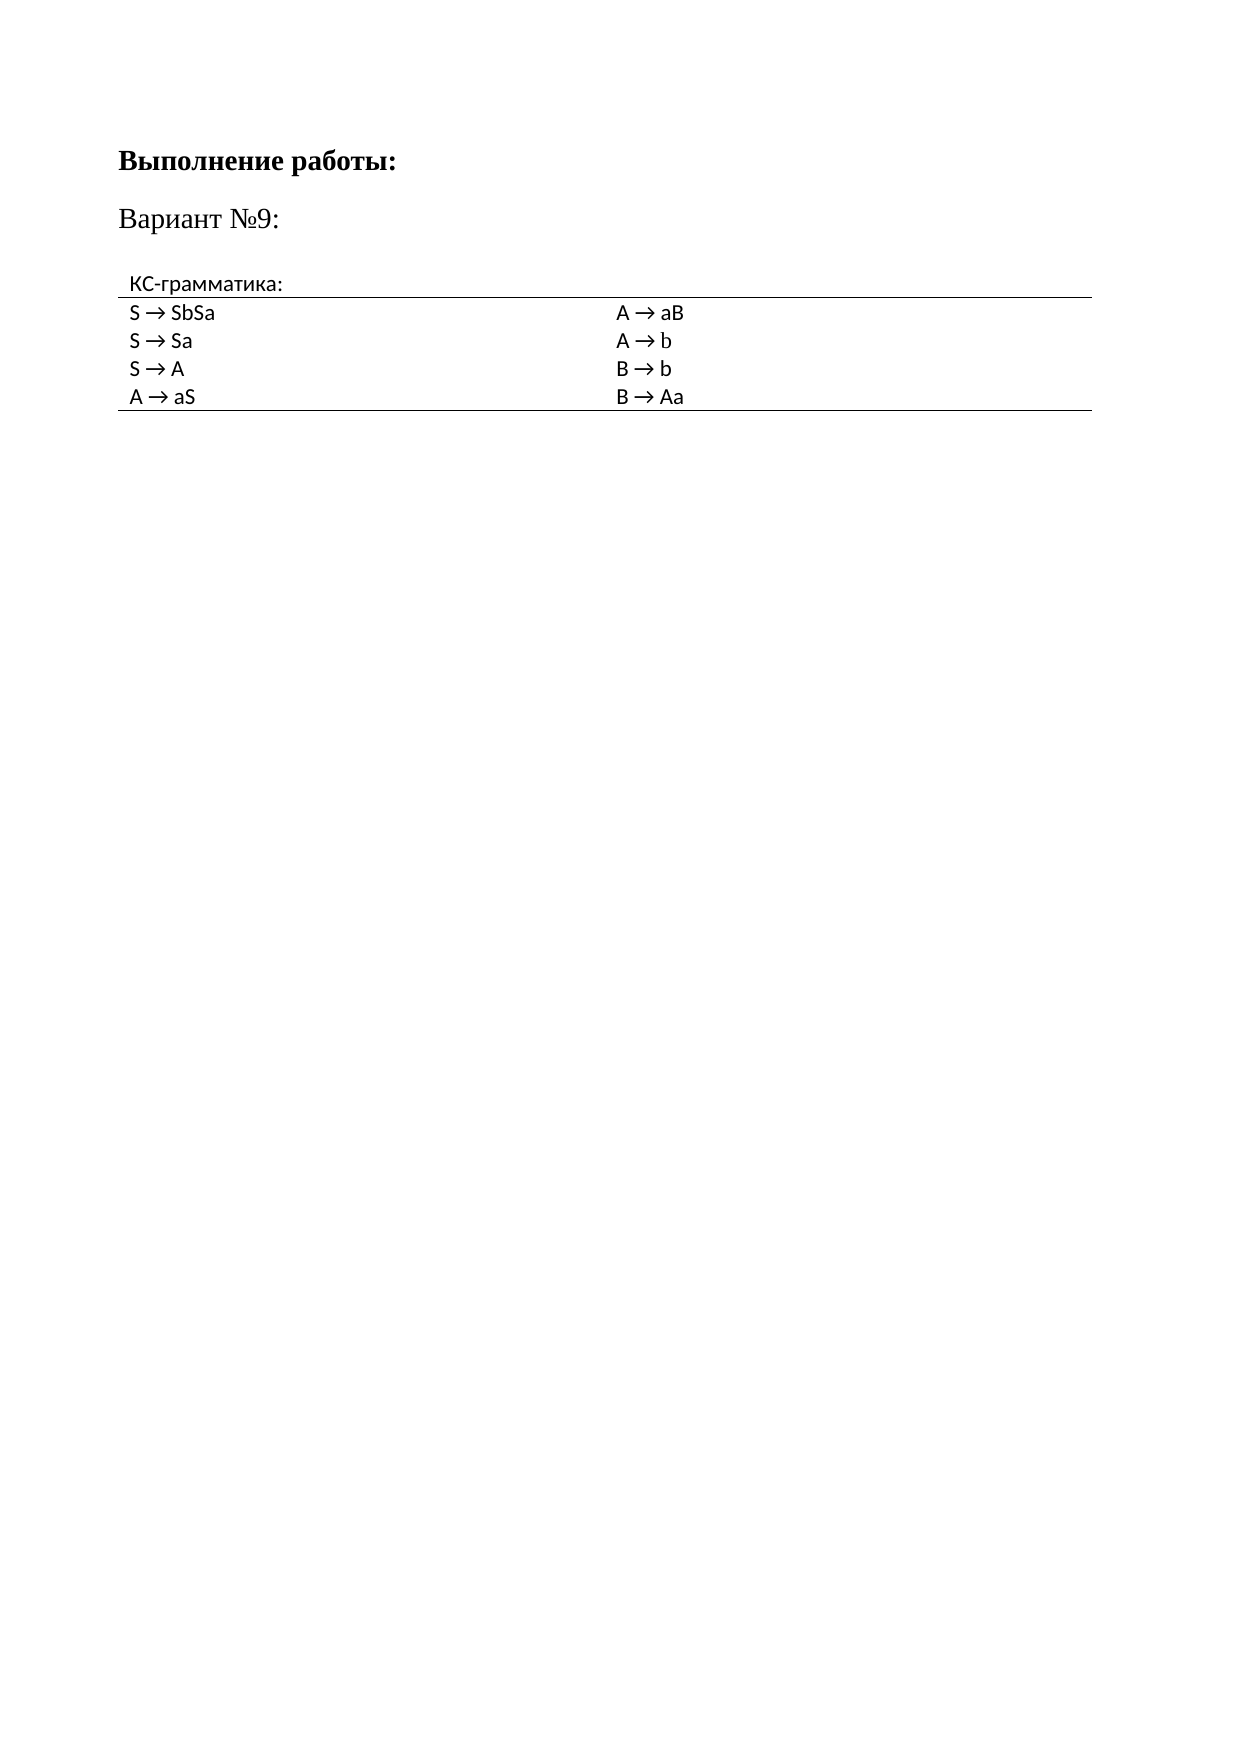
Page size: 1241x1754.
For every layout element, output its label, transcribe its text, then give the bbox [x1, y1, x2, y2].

table_cell S → A [118, 354, 605, 382]
text Вариант №9: [118, 202, 1122, 235]
table_header КС-грамматика: [118, 269, 1092, 297]
table_cell A → aS [118, 382, 605, 410]
table_cell B → Aa [605, 382, 1092, 410]
table_cell S → SbSa [118, 298, 605, 326]
table_cell B → b [605, 354, 1092, 382]
table_cell A → b [605, 326, 1092, 354]
table_cell A → aB [605, 298, 1092, 326]
subtitle Выполнение работы: [118, 143, 1122, 177]
table_cell S → Sa [118, 326, 605, 354]
